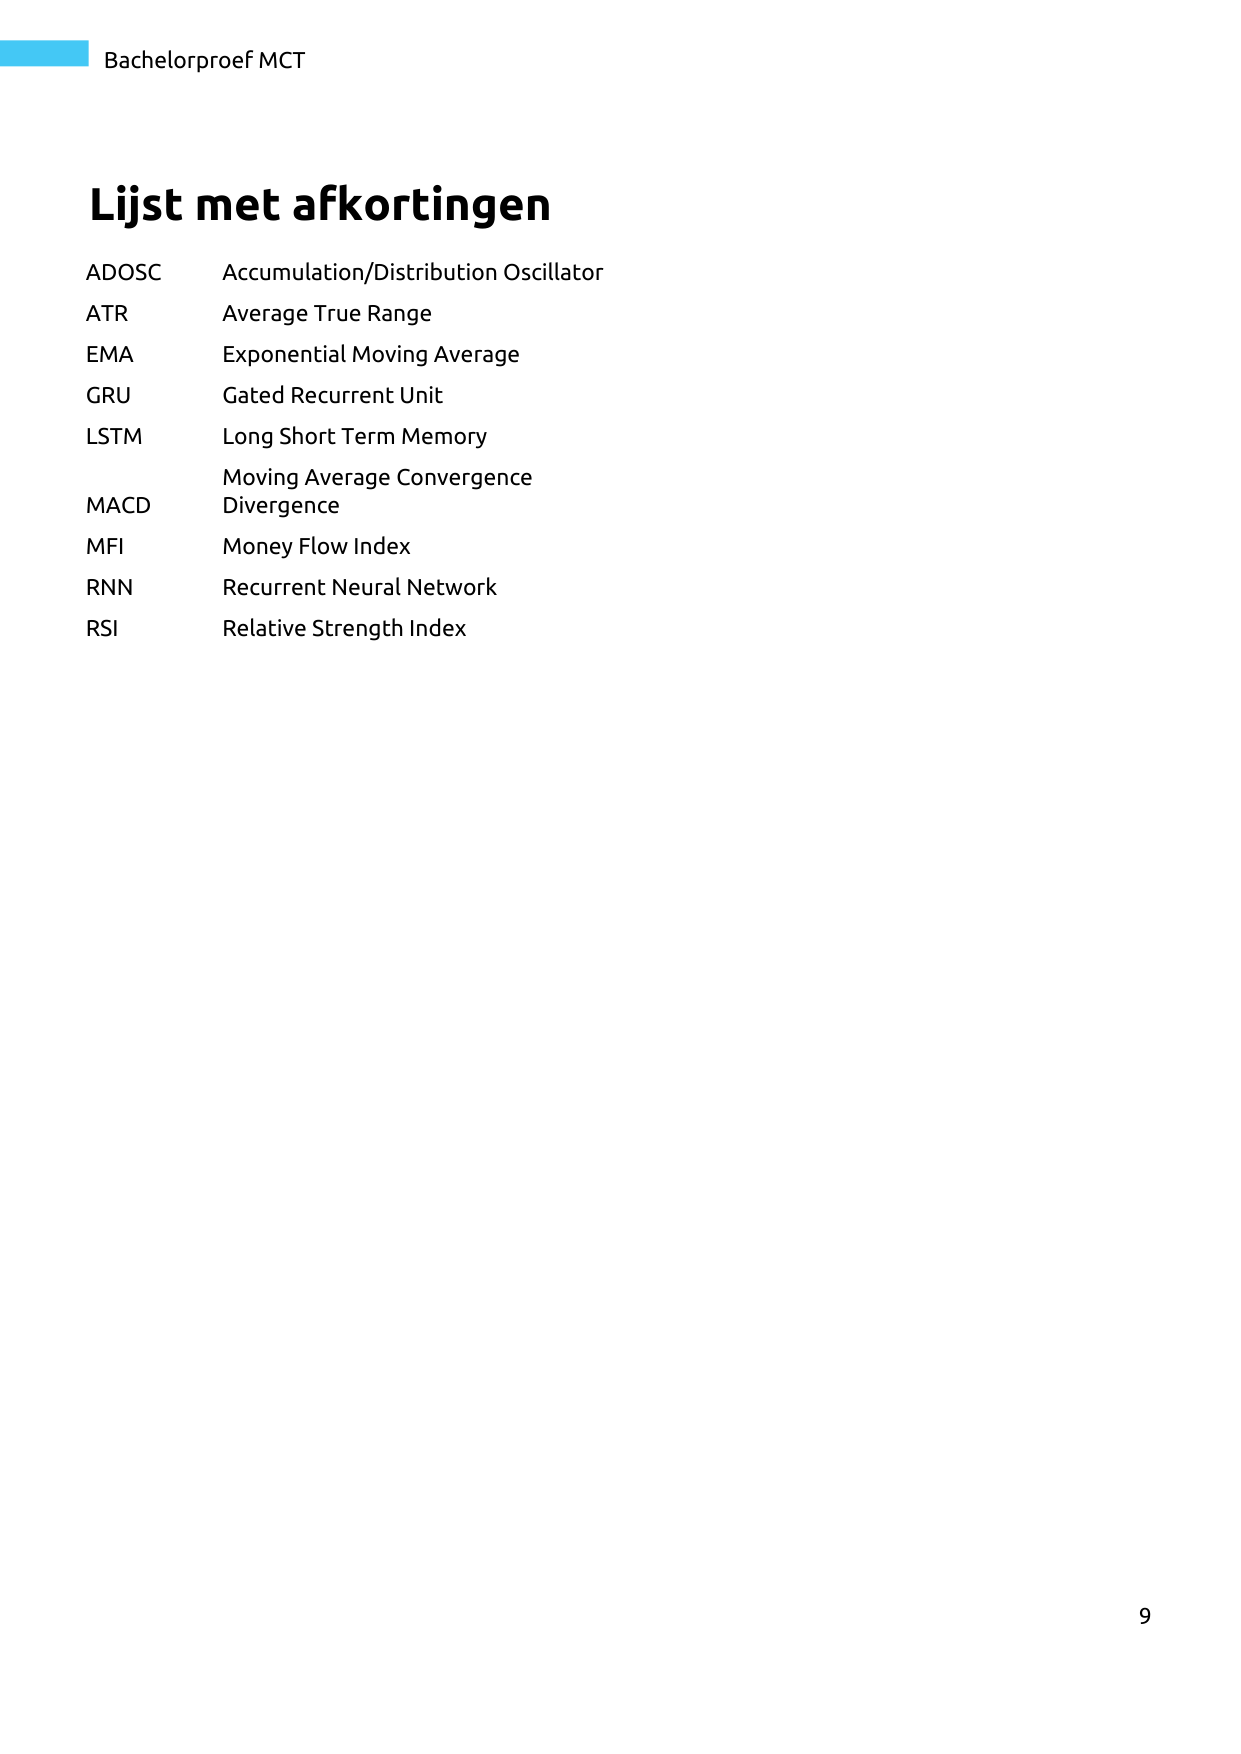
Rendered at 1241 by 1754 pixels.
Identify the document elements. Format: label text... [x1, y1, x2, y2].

table_cell Money Flow Index [219, 533, 624, 573]
table_cell MFI [83, 533, 219, 573]
table_cell ATR [83, 299, 219, 340]
table_cell EMA [83, 340, 219, 381]
table_cell GRU [83, 381, 219, 422]
table_cell RSI [83, 614, 219, 655]
table_cell Gated Recurrent Unit [219, 381, 624, 422]
table_cell Relative Strength Index [219, 614, 624, 655]
table_cell Moving Average Convergence Divergence [219, 463, 624, 532]
table_cell LSTM [83, 422, 219, 463]
table_cell Average True Range [219, 299, 624, 340]
table_cell RNN [83, 573, 219, 614]
table_header Accumulation/Distribution Oscillator [219, 258, 624, 299]
table_cell Long Short Term Memory [219, 422, 624, 463]
table_header ADOSC [83, 258, 219, 299]
table_cell MACD [83, 463, 219, 532]
table_cell Exponential Moving Average [219, 340, 624, 381]
table_cell Recurrent Neural Network [219, 573, 624, 614]
subtitle Lijst met afkortingen [89, 177, 1152, 229]
